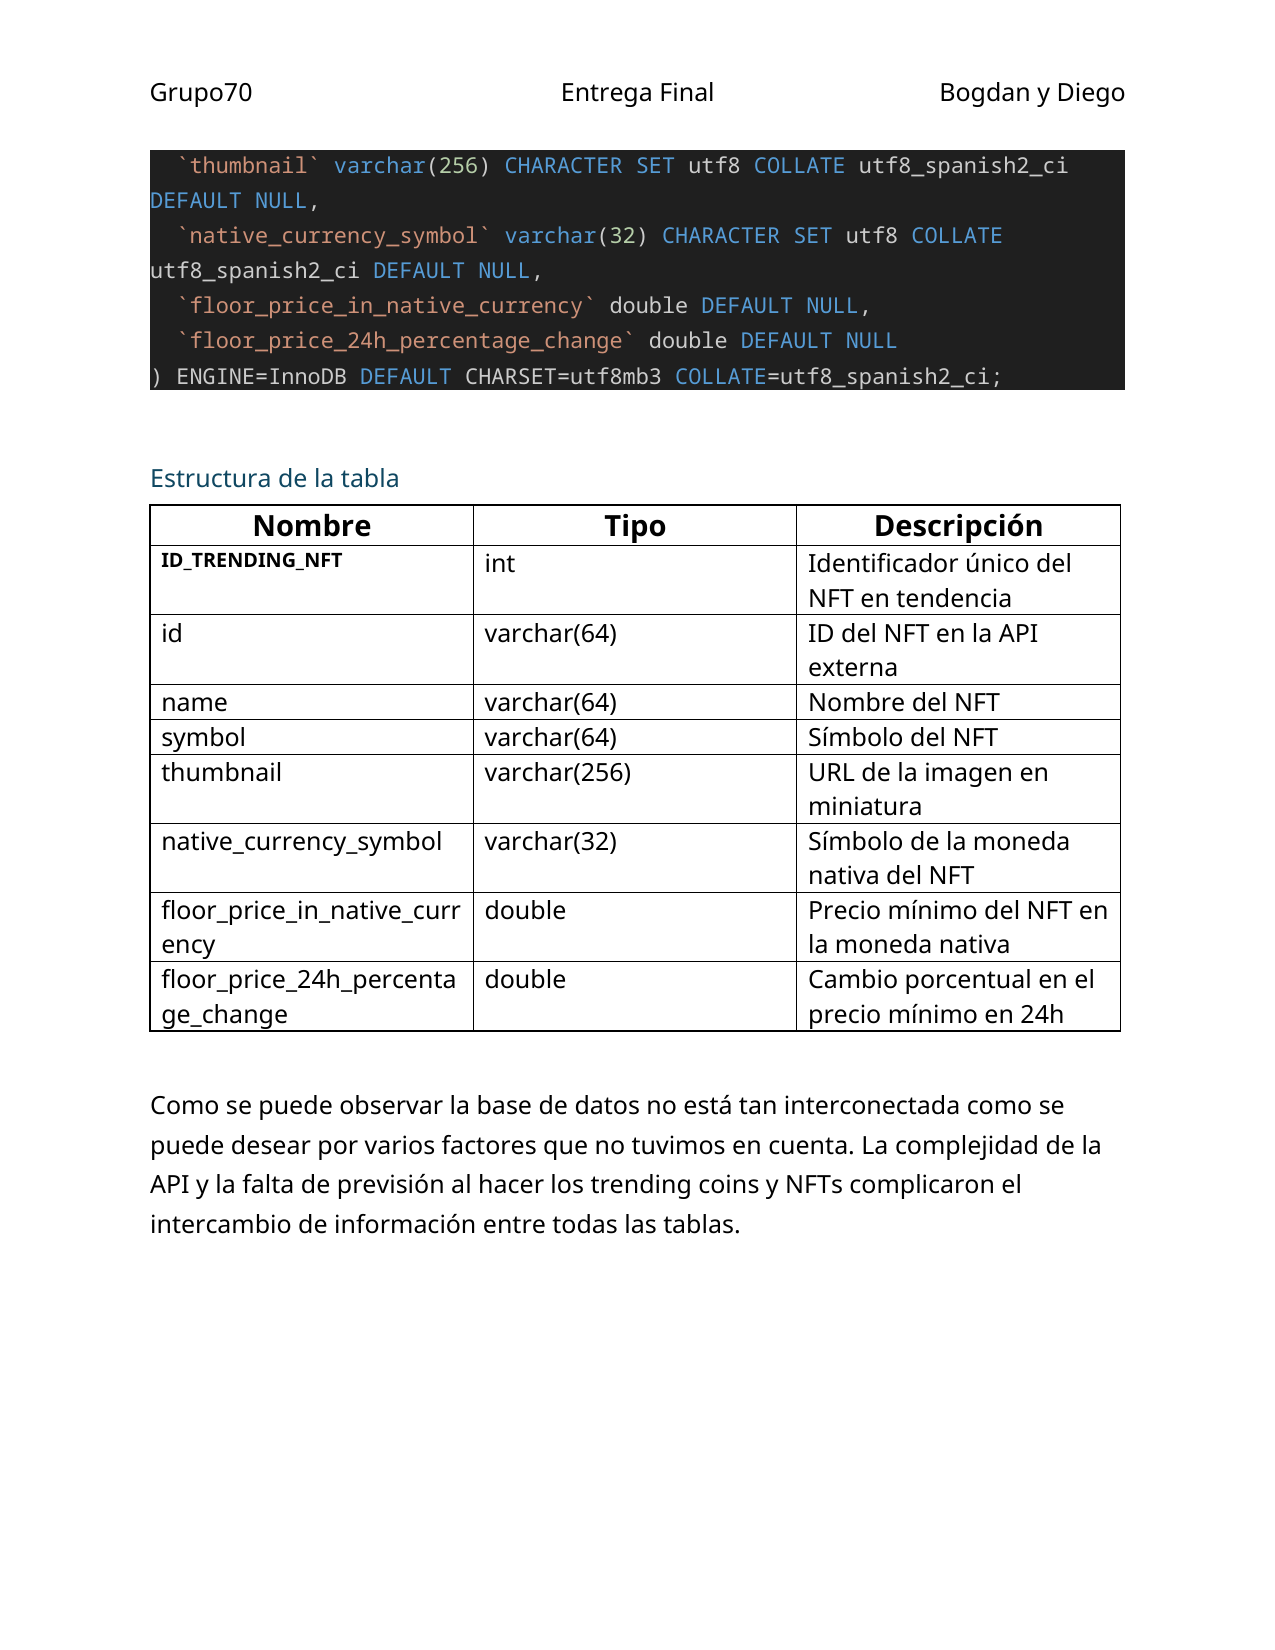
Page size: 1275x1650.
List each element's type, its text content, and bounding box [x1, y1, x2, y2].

text `native_currency_symbol` varchar(32) CHARACTER SET utf8 COLLATE utf8_spanish2_ci DEFAULT NULL, [150, 220, 1125, 285]
table_cell Símbolo de la moneda nativa del NFT [797, 824, 1120, 892]
table_cell varchar(64) [474, 615, 796, 683]
table_cell Nombre del NFT [797, 685, 1120, 718]
text `floor_price_in_native_currency` double DEFAULT NULL, [150, 290, 1125, 320]
table_cell name [151, 685, 473, 718]
table_cell ID_TRENDING_NFT [151, 546, 473, 614]
table_cell varchar(64) [474, 720, 796, 754]
table_cell double [474, 893, 796, 961]
table_cell Identificador único del NFT en tendencia [797, 546, 1120, 614]
table_cell int [474, 546, 796, 614]
table_cell Precio mínimo del NFT en la moneda nativa [797, 893, 1120, 961]
table_cell varchar(64) [474, 685, 796, 718]
table_cell Cambio porcentual en el precio mínimo en 24h [797, 962, 1120, 1030]
table_cell Símbolo del NFT [797, 720, 1120, 754]
table_cell id [151, 615, 473, 683]
table_cell native_currency_symbol [151, 824, 473, 892]
table_cell varchar(256) [474, 755, 796, 823]
text `thumbnail` varchar(256) CHARACTER SET utf8 COLLATE utf8_spanish2_ci DEFAULT NULL, [150, 150, 1125, 215]
table_cell symbol [151, 720, 473, 754]
subtitle Estructura de la tabla [150, 460, 1125, 494]
table_cell ID del NFT en la API externa [797, 615, 1120, 683]
text `floor_price_24h_percentage_change` double DEFAULT NULL [150, 326, 1125, 355]
table_cell double [474, 962, 796, 1030]
text ) ENGINE=InnoDB DEFAULT CHARSET=utf8mb3 COLLATE=utf8_spanish2_ci; [150, 361, 1125, 390]
table_cell varchar(32) [474, 824, 796, 892]
table_cell URL de la imagen en miniatura [797, 755, 1120, 823]
table_header Tipo [474, 506, 796, 545]
table_cell floor_price_24h_percentage_change [151, 962, 473, 1030]
table_cell floor_price_in_native_currency [151, 893, 473, 961]
table_cell thumbnail [151, 755, 473, 823]
text Como se puede observar la base de datos no está tan interconectada como se puede desear por varios factores que no tuvimos en cuenta. La complejidad de la API y la falta de previsión al hacer los trending coins y NFTs complicaron el intercambio de información entre todas las tablas. [150, 1088, 1125, 1241]
table_header Nombre [151, 506, 473, 545]
table_header Descripción [797, 506, 1120, 545]
